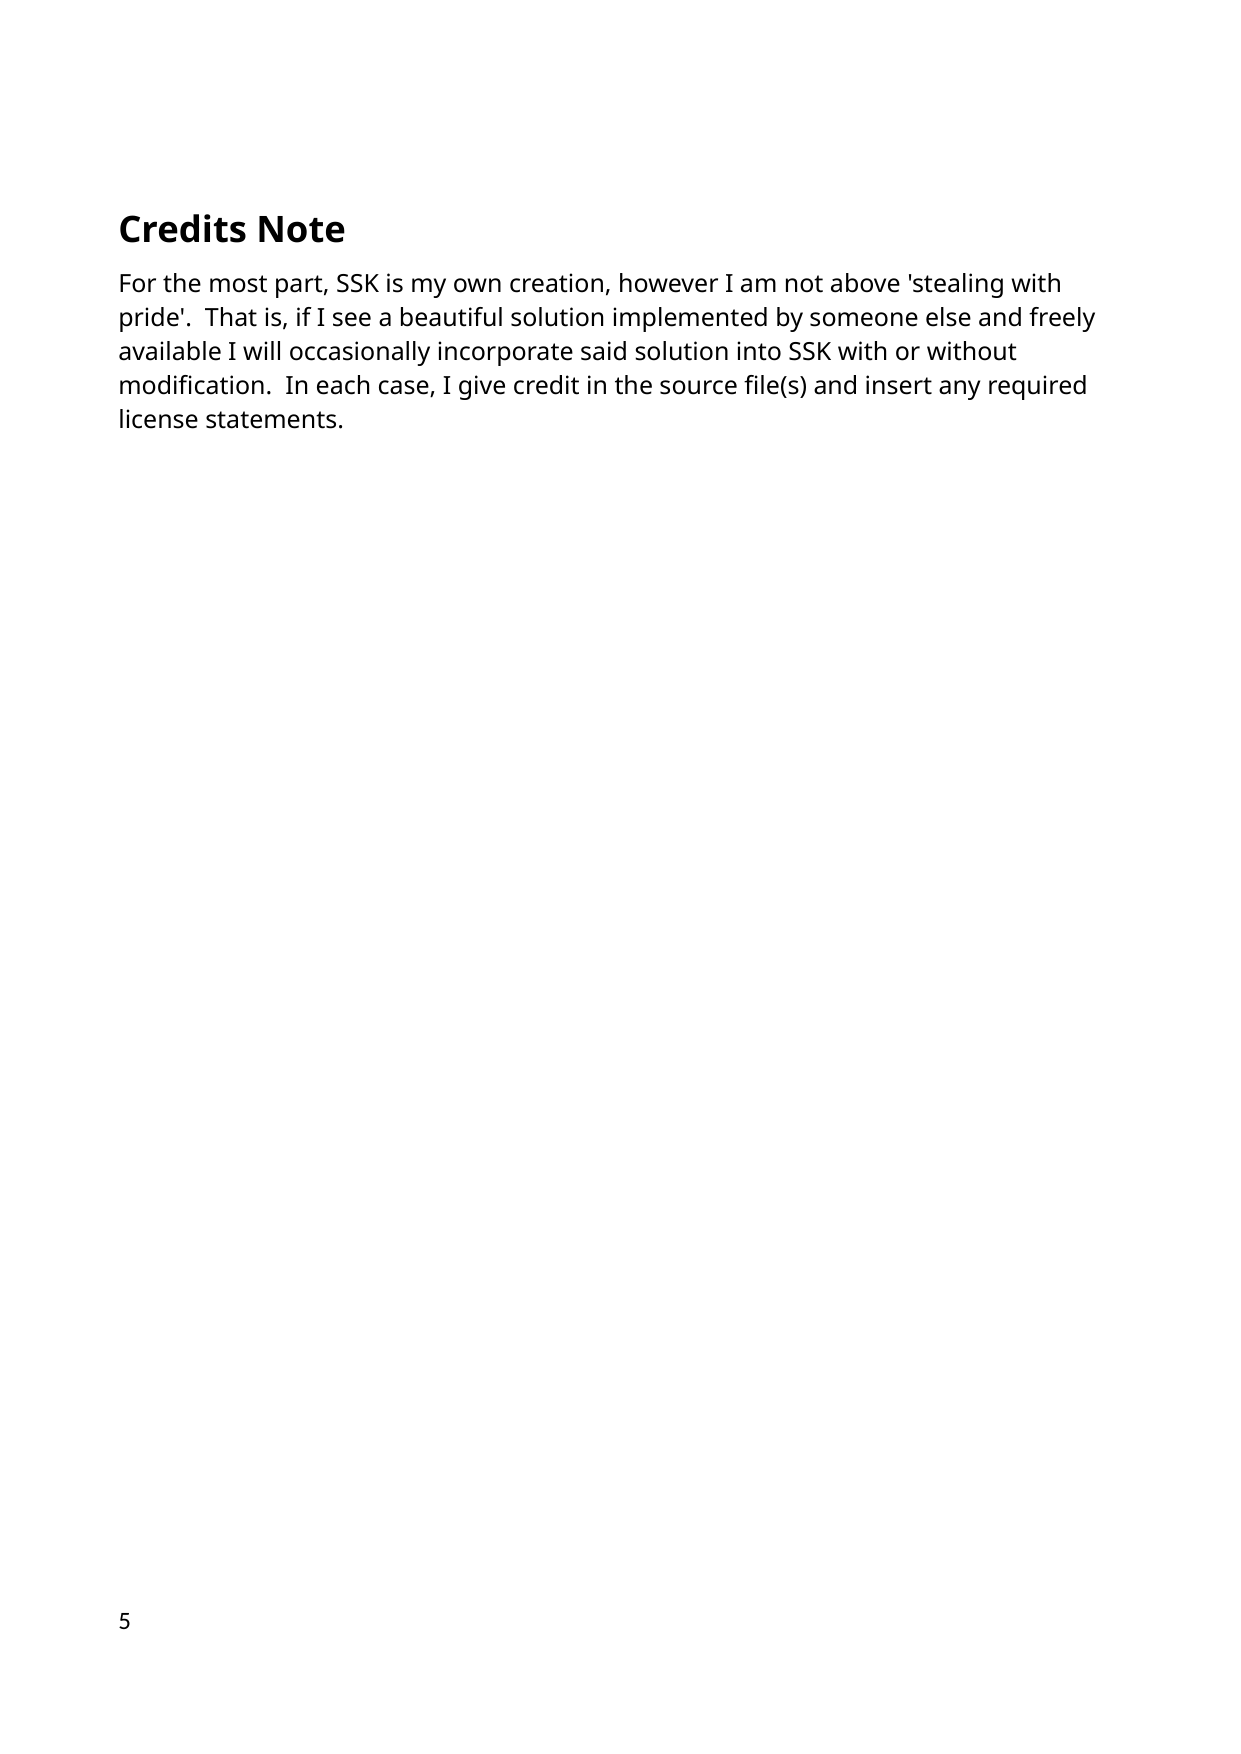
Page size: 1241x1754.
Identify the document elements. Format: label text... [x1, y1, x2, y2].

text For the most part, SSK is my own creation, however I am not above 'stealing with pride'. That is, if I see a beautiful solution implemented by someone else and freely available I will occasionally incorporate said solution into SSK with or without modification. In each case, I give credit in the source file(s) and insert any required license statements. [118, 265, 1122, 436]
subtitle Credits Note [118, 203, 1122, 253]
